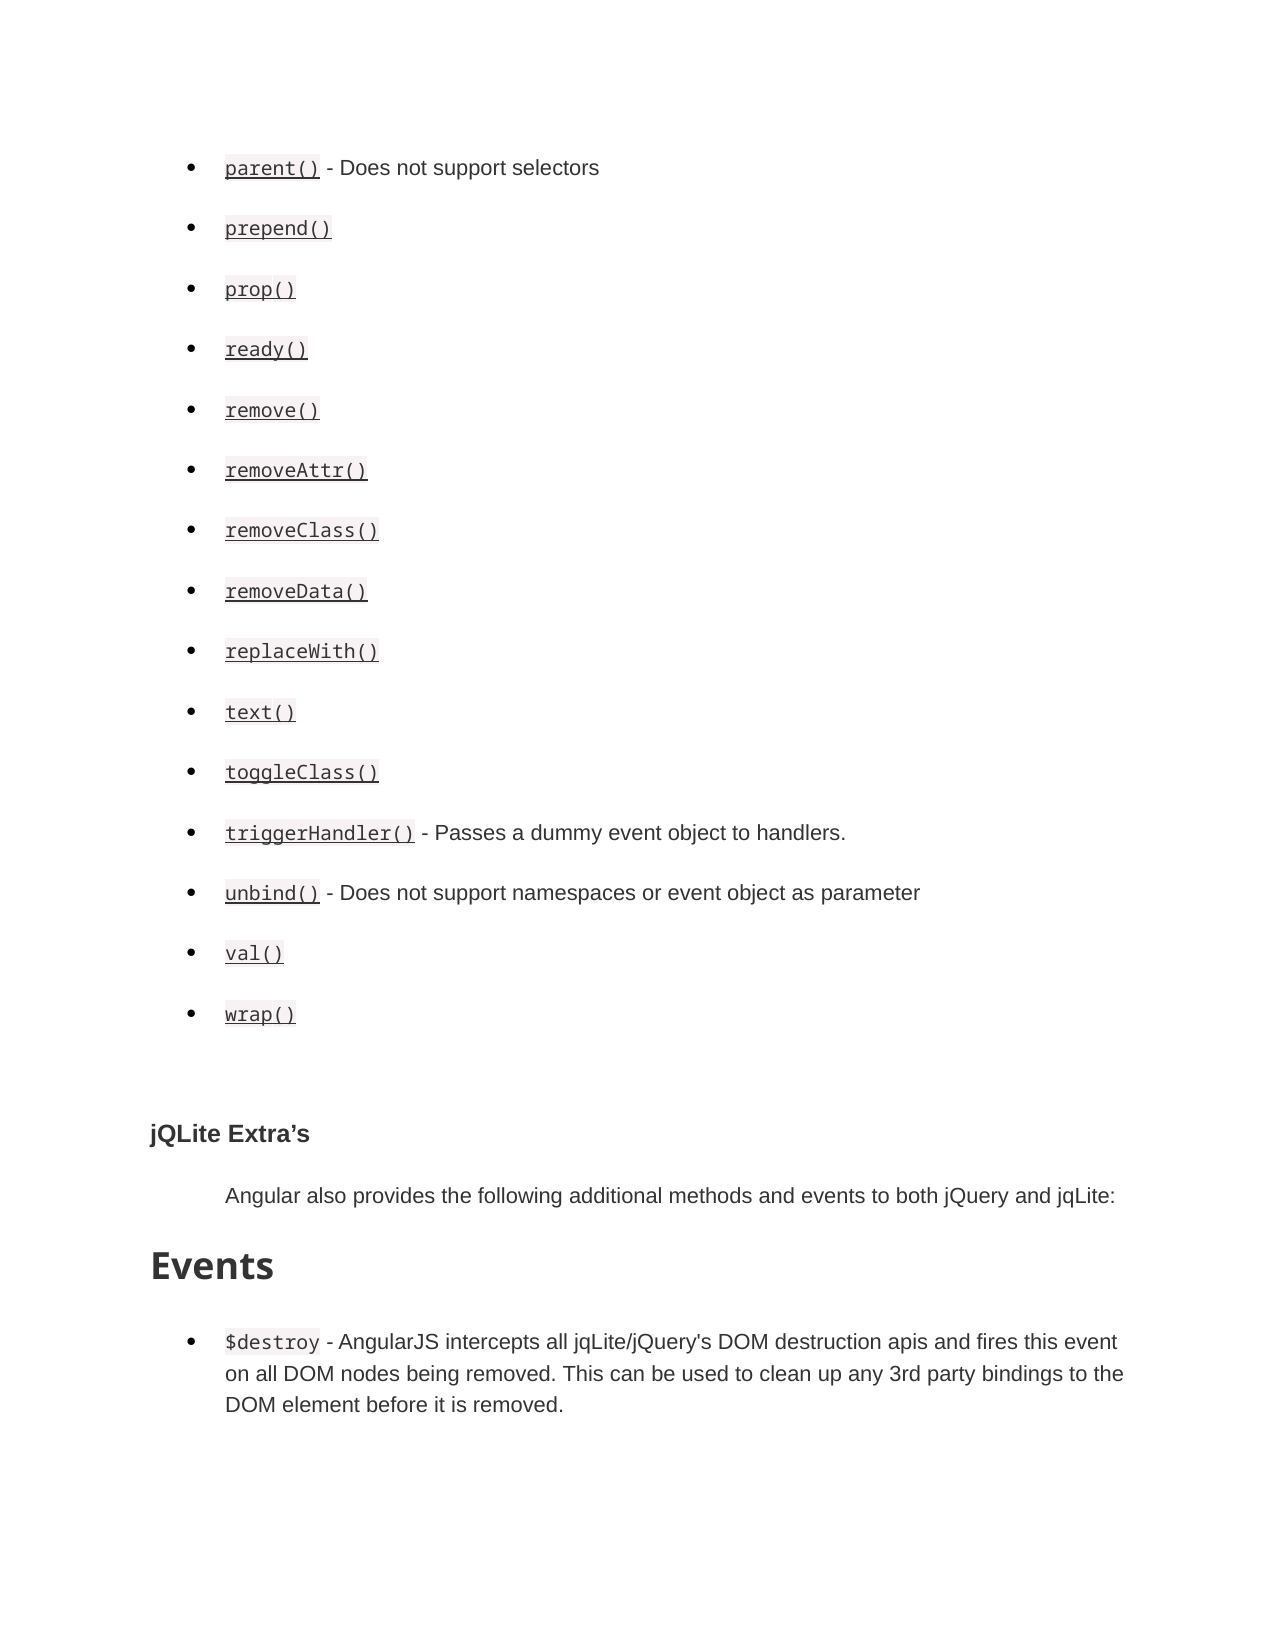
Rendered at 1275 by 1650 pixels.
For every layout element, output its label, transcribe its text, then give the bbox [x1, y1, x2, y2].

list parent() - Does not support selectors [187, 150, 1125, 181]
list triggerHandler() - Passes a dummy event object to handlers. [187, 814, 1125, 846]
list wrap() [187, 996, 1125, 1027]
text jQLite Extra’s [150, 1117, 1125, 1148]
list ready() [187, 331, 1125, 362]
subtitle Events [150, 1239, 1125, 1291]
list removeClass() [187, 512, 1125, 544]
list removeAttr() [187, 452, 1125, 483]
list $destroy - AngularJS intercepts all jqLite/jQuery's DOM destruction apis and fires this event on all DOM nodes being removed. This can be used to clean up any 3rd party bindings to the DOM element before it is removed. [187, 1324, 1125, 1418]
list toggleClass() [187, 754, 1125, 785]
list text() [187, 694, 1125, 725]
list unbind() - Does not support namespaces or event object as parameter [187, 875, 1125, 906]
list replaceWith() [187, 633, 1125, 664]
list val() [187, 935, 1125, 967]
list prop() [187, 271, 1125, 302]
list prepend() [187, 210, 1125, 242]
list removeData() [187, 573, 1125, 604]
text Angular also provides the following additional methods and events to both jQuery and jqLite: [225, 1177, 1125, 1208]
list remove() [187, 392, 1125, 423]
